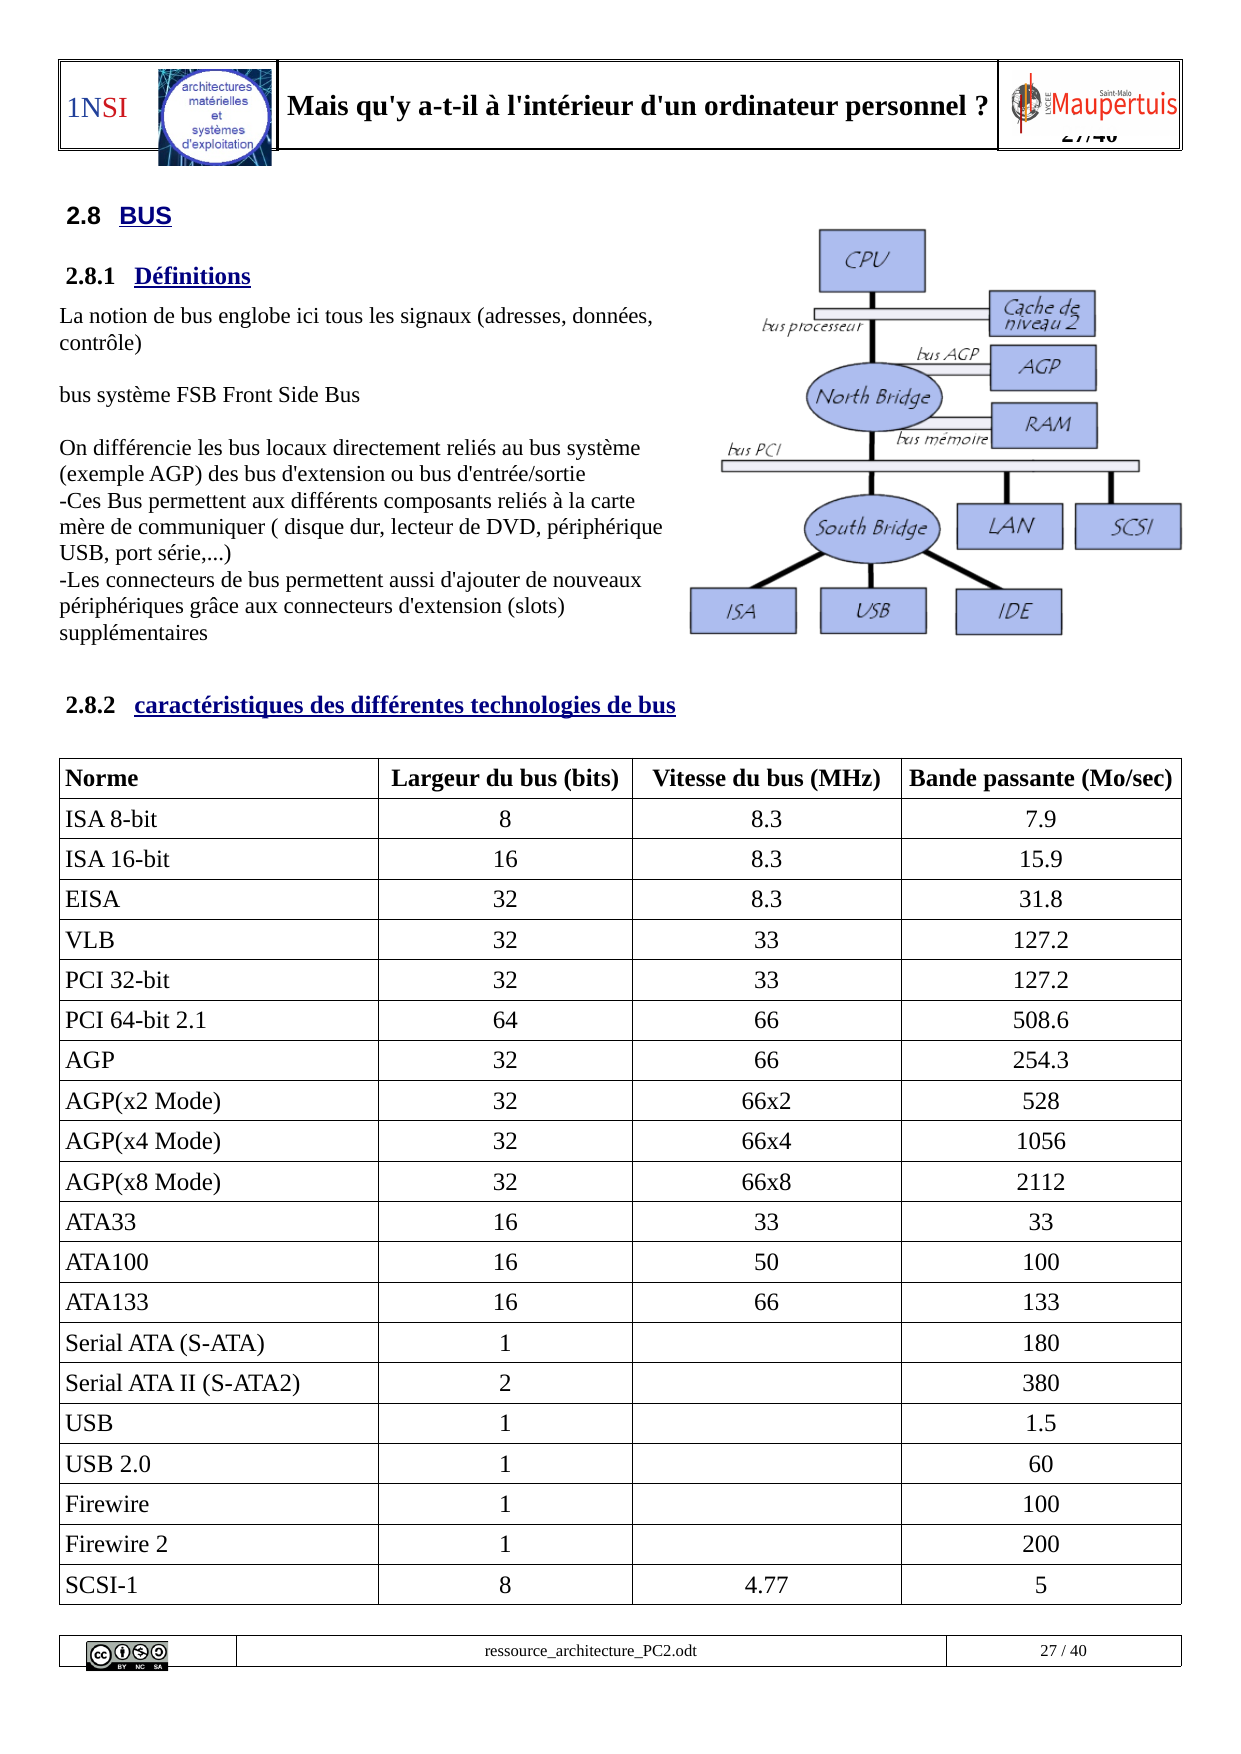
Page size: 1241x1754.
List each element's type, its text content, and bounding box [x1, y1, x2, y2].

table_cell EISA [60, 880, 378, 919]
table_cell 33 [633, 960, 901, 999]
table_cell ATA33 [60, 1202, 378, 1241]
table_cell 60 [902, 1444, 1181, 1483]
table_cell 528 [902, 1081, 1181, 1120]
table_cell 1056 [902, 1121, 1181, 1161]
table_cell 64 [379, 1001, 632, 1040]
table_cell USB [60, 1404, 378, 1443]
table_cell AGP(x8 Mode) [60, 1162, 378, 1201]
subtitle Définitions [59, 261, 672, 290]
table_cell [633, 1444, 901, 1483]
subtitle caractéristiques des différentes technologies de bus [59, 690, 1181, 719]
table_cell 16 [379, 839, 632, 878]
table_cell [633, 1323, 901, 1362]
table_cell Serial ATA II (S-ATA2) [60, 1363, 378, 1403]
table_cell ATA100 [60, 1242, 378, 1282]
table_cell 254.3 [902, 1041, 1181, 1080]
table_cell 32 [379, 920, 632, 959]
picture [86, 1641, 169, 1672]
table_cell 100 [902, 1242, 1181, 1282]
text -Ces Bus permettent aux différents composants reliés à la carte mère de communiquer ( disque dur, lecteur de DVD, périphérique USB, port série,...) [59, 487, 672, 566]
table_cell 32 [379, 960, 632, 999]
table_cell SCSI-1 [60, 1565, 378, 1604]
table_cell ISA 8-bit [60, 799, 378, 838]
table_cell Firewire 2 [60, 1525, 378, 1564]
table_cell 32 [379, 1121, 632, 1161]
table_cell 33 [902, 1202, 1181, 1241]
table_cell 5 [902, 1565, 1181, 1604]
text bus système FSB Front Side Bus [59, 381, 672, 408]
table_cell 127.2 [902, 960, 1181, 999]
table_cell PCI 64-bit 2.1 [60, 1001, 378, 1040]
picture [672, 225, 1188, 653]
table_cell 31.8 [902, 880, 1181, 919]
table_cell 33 [633, 920, 901, 959]
picture [1011, 70, 1179, 136]
table_cell 8.3 [633, 880, 901, 919]
text -Les connecteurs de bus permettent aussi d'ajouter de nouveaux périphériques grâce aux connecteurs d'extension (slots) supplémentaires [59, 566, 672, 645]
table_cell 508.6 [902, 1001, 1181, 1040]
table_cell 66x8 [633, 1162, 901, 1201]
table_cell ISA 16-bit [60, 839, 378, 878]
table_cell 8.3 [633, 799, 901, 838]
table_cell USB 2.0 [60, 1444, 378, 1483]
table_cell 66 [633, 1001, 901, 1040]
table_cell 16 [379, 1242, 632, 1282]
table_header Vitesse du bus (MHz) [633, 759, 901, 798]
table_cell ATA133 [60, 1283, 378, 1322]
table_cell [633, 1525, 901, 1564]
table_cell 133 [902, 1283, 1181, 1322]
table_cell 200 [902, 1525, 1181, 1564]
table_cell 8 [379, 799, 632, 838]
table_cell VLB [60, 920, 378, 959]
table_cell Serial ATA (S-ATA) [60, 1323, 378, 1362]
table_cell AGP(x4 Mode) [60, 1121, 378, 1161]
table_cell 1 [379, 1444, 632, 1483]
table_cell 32 [379, 1041, 632, 1080]
table_cell 4.77 [633, 1565, 901, 1604]
table_cell 8 [379, 1565, 632, 1604]
table_cell 66x2 [633, 1081, 901, 1120]
table_cell 1 [379, 1404, 632, 1443]
table_cell 2 [379, 1363, 632, 1403]
table_cell 1 [379, 1525, 632, 1564]
table_cell AGP [60, 1041, 378, 1080]
text On différencie les bus locaux directement reliés au bus système (exemple AGP) des bus d'extension ou bus d'entrée/sortie [59, 434, 672, 487]
table_cell [633, 1404, 901, 1443]
table_header Norme [60, 759, 378, 798]
table_cell 16 [379, 1283, 632, 1322]
table_cell 127.2 [902, 920, 1181, 959]
table_cell 2112 [902, 1162, 1181, 1201]
table_cell 15.9 [902, 839, 1181, 878]
table_cell 66x4 [633, 1121, 901, 1161]
table_cell 8.3 [633, 839, 901, 878]
table_cell AGP(x2 Mode) [60, 1081, 378, 1120]
table_cell 180 [902, 1323, 1181, 1362]
table_cell 7.9 [902, 799, 1181, 838]
table_cell 50 [633, 1242, 901, 1282]
table_cell 1 [379, 1484, 632, 1523]
table_cell [633, 1484, 901, 1523]
table_cell 66 [633, 1041, 901, 1080]
table_cell 32 [379, 1081, 632, 1120]
table_cell PCI 32-bit [60, 960, 378, 999]
table_cell 66 [633, 1283, 901, 1322]
table_cell Firewire [60, 1484, 378, 1523]
table_cell 33 [633, 1202, 901, 1241]
picture [158, 69, 272, 166]
table_cell [633, 1363, 901, 1403]
table_cell 380 [902, 1363, 1181, 1403]
table_cell 16 [379, 1202, 632, 1241]
table_header Largeur du bus (bits) [379, 759, 632, 798]
table_cell 1.5 [902, 1404, 1181, 1443]
table_cell 32 [379, 880, 632, 919]
text La notion de bus englobe ici tous les signaux (adresses, données, contrôle) [59, 302, 672, 355]
table_header Bande passante (Mo/sec) [902, 759, 1181, 798]
subtitle BUS [59, 201, 1181, 230]
table_cell 32 [379, 1162, 632, 1201]
table_cell 100 [902, 1484, 1181, 1523]
table_cell 1 [379, 1323, 632, 1362]
